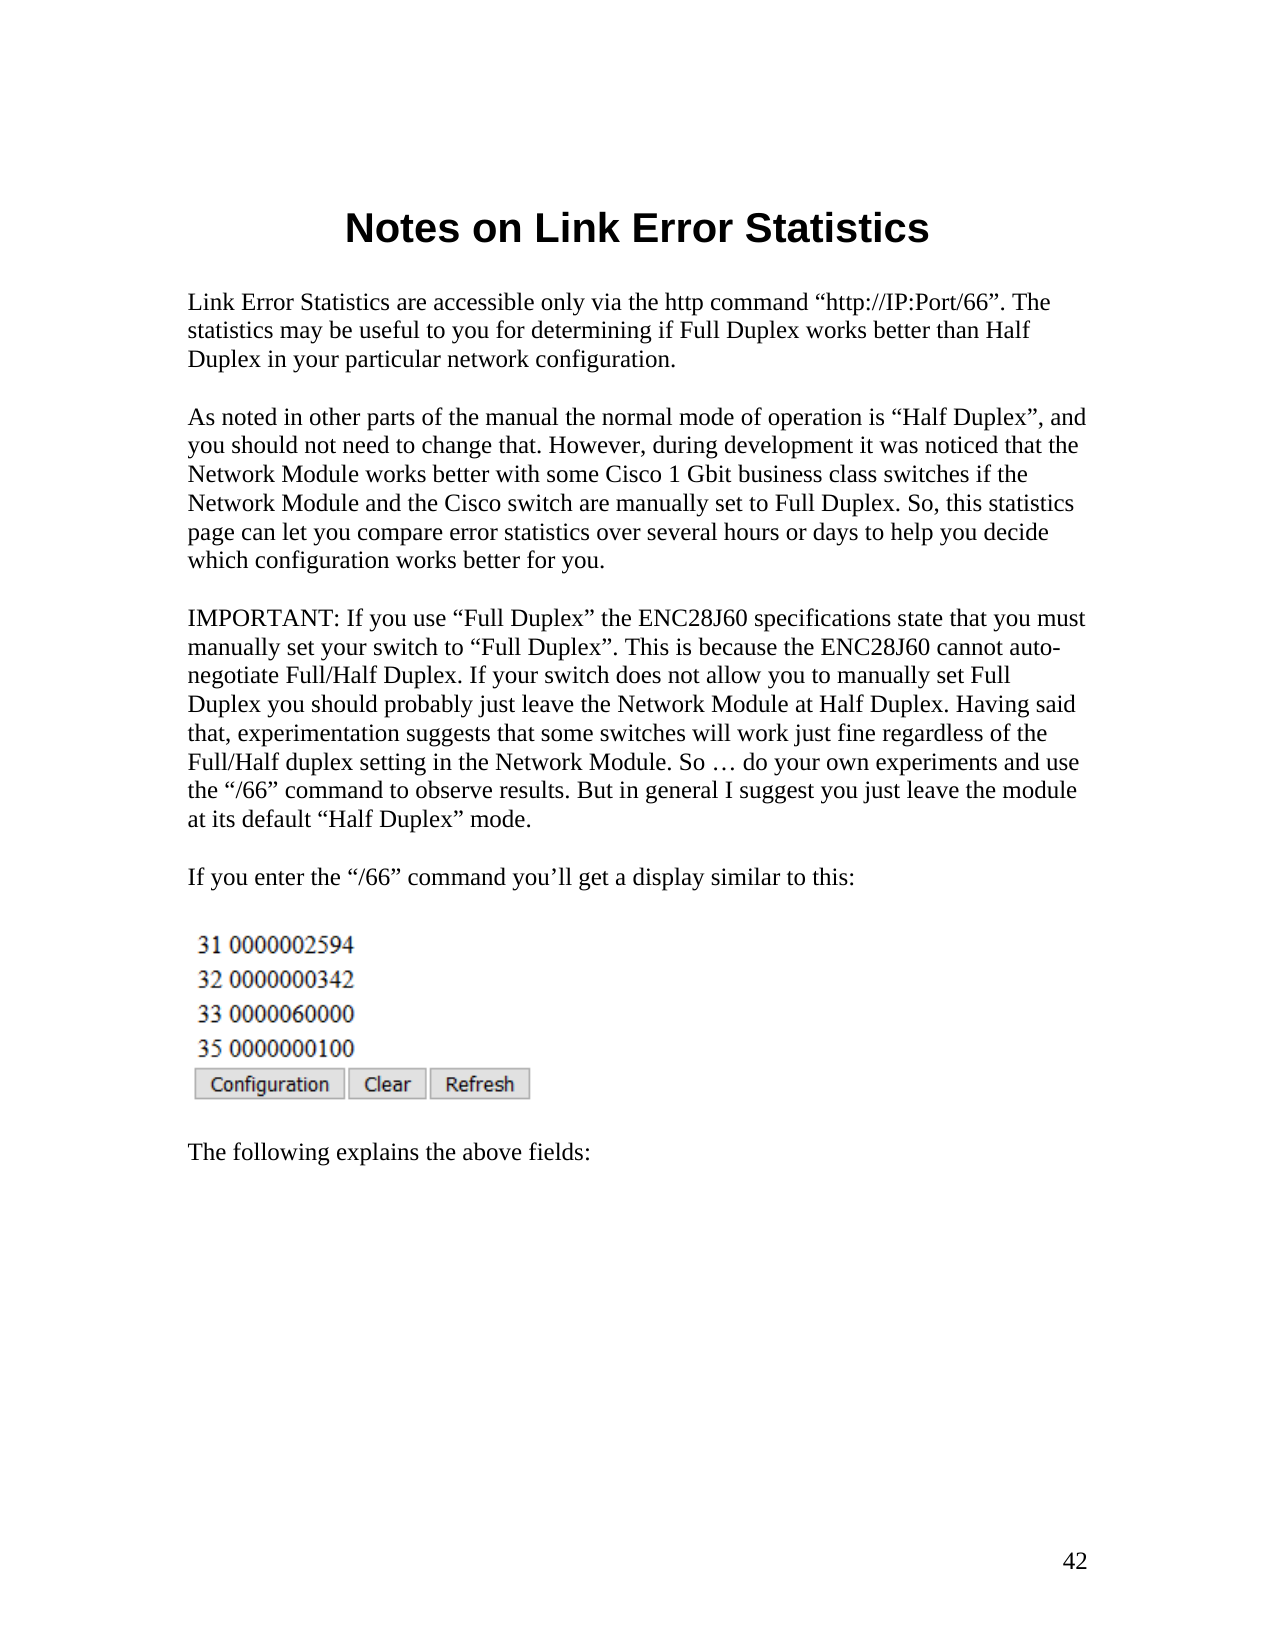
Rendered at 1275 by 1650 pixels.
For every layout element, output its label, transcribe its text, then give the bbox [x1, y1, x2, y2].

picture [187, 919, 543, 1109]
subtitle Notes on Link Error Statistics [187, 204, 1087, 252]
text The following explains the above fields: [187, 1137, 1087, 1166]
text As noted in other parts of the manual the normal mode of operation is “Half Duplex”, and you should not need to change that. However, during development it was noticed that the Network Module works better with some Cisco 1 Gbit business class switches if the Network Module and the Cisco switch are manually set to Full Duplex. So, this statistics page can let you compare error statistics over several hours or days to help you decide which configuration works better for you. [187, 402, 1087, 574]
text Link Error Statistics are accessible only via the http command “http://IP:Port/66”. The statistics may be useful to you for determining if Full Duplex works better than Half Duplex in your particular network configuration. [187, 287, 1087, 373]
text IMPORTANT: If you use “Full Duplex” the ENC28J60 specifications state that you must manually set your switch to “Full Duplex”. This is because the ENC28J60 cannot auto-negotiate Full/Half Duplex. If your switch does not allow you to manually set Full Duplex you should probably just leave the Network Module at Half Duplex. Having said that, experimentation suggests that some switches will work just fine regardless of the Full/Half duplex setting in the Network Module. So … do your own experiments and use the “/66” command to observe results. But in general I suggest you just leave the module at its default “Half Duplex” mode. [187, 603, 1087, 833]
text If you enter the “/66” command you’ll get a display similar to this: [187, 862, 1087, 890]
